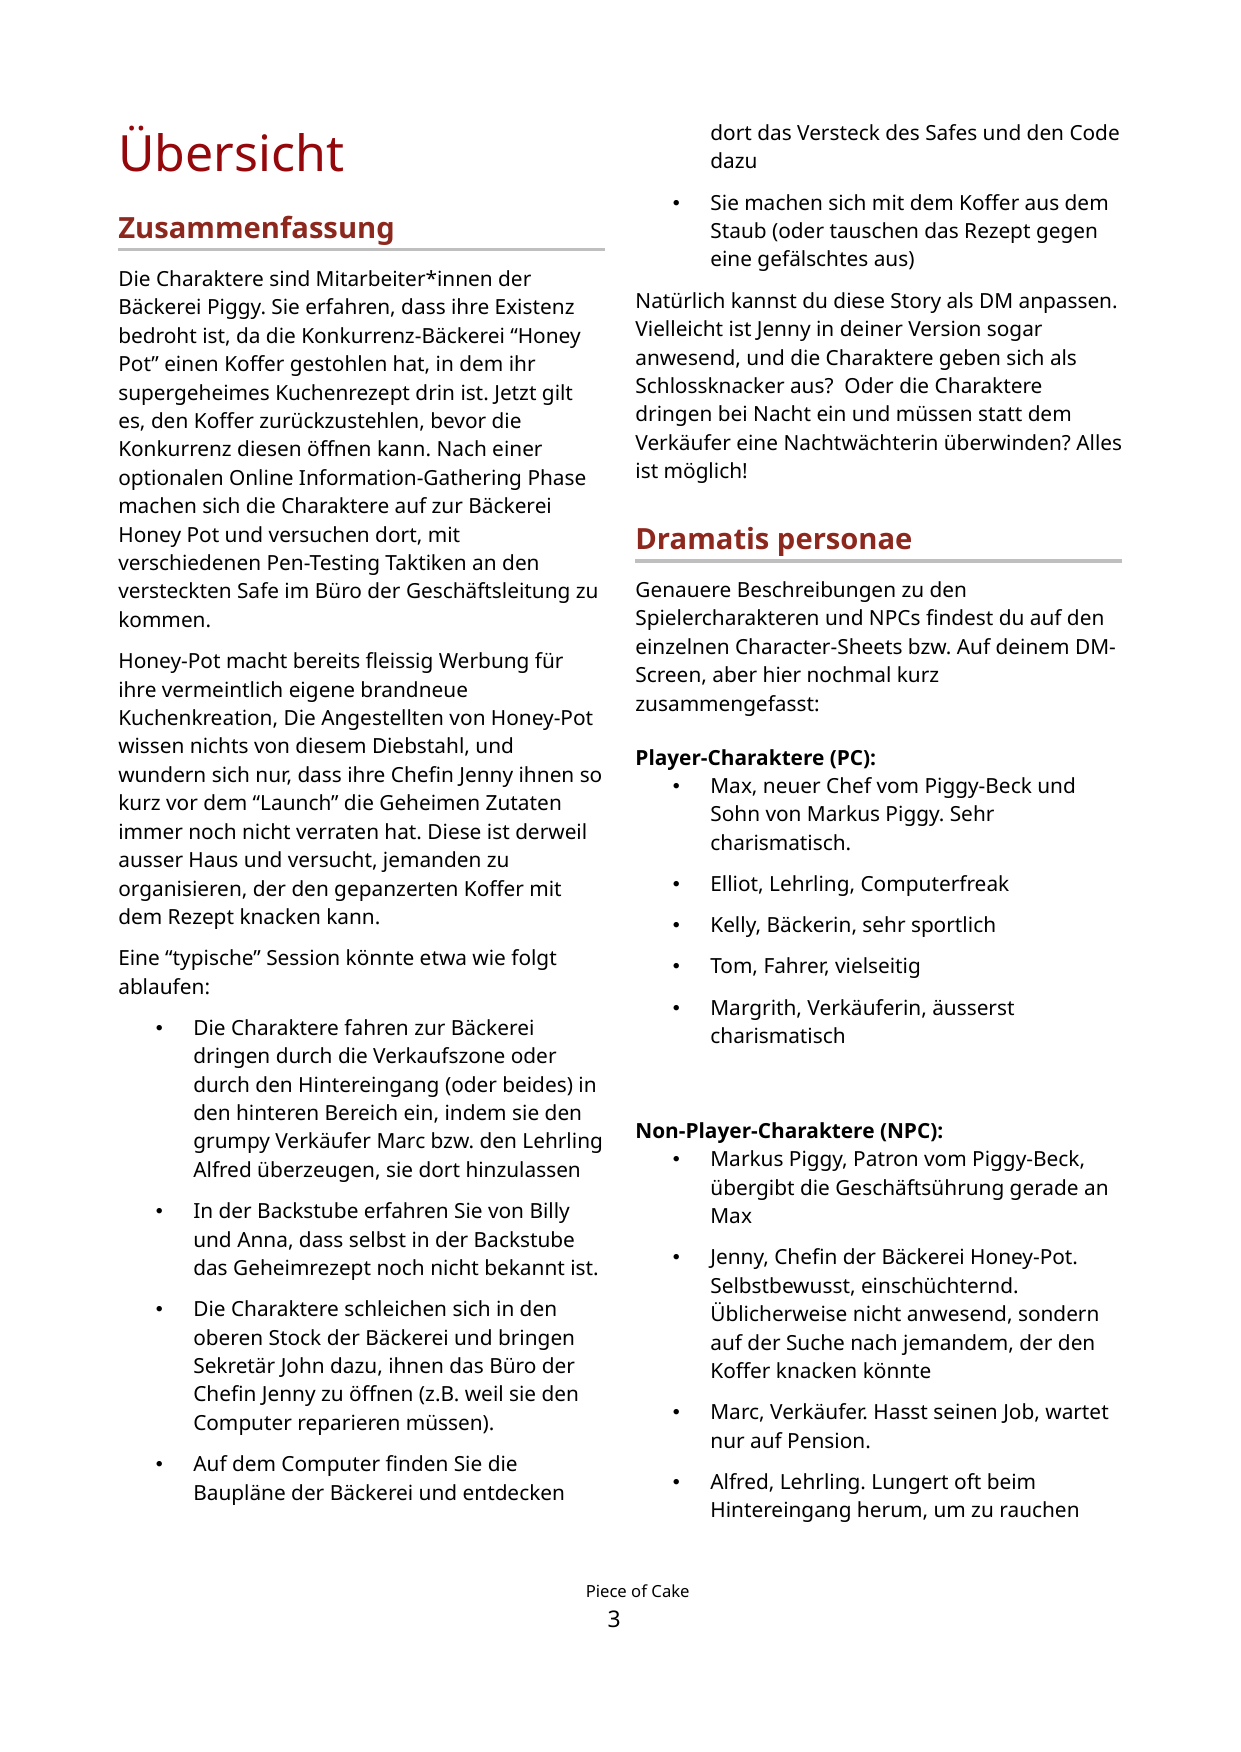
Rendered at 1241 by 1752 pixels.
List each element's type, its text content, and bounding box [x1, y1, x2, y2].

list Alfred, Lehrling. Lungert oft beim Hintereingang herum, um zu rauchen [673, 1467, 1122, 1524]
text Natürlich kannst du diese Story als DM anpassen. Vielleicht ist Jenny in deiner Version sogar anwesend, und die Charaktere geben sich als Schlossknacker aus? Oder die Charaktere dringen bei Nacht ein und müssen statt dem Verkäufer eine Nachtwächterin überwinden? Alles ist möglich! [635, 286, 1122, 485]
text Genauere Beschreibungen zu den Spielercharakteren und NPCs findest du auf den einzelnen Character-Sheets bzw. Auf deinem DM-Screen, aber hier nochmal kurz zusammengefasst: [635, 575, 1122, 717]
list Max, neuer Chef vom Piggy-Beck und Sohn von Markus Piggy. Sehr charismatisch. [673, 771, 1122, 856]
text Die Charaktere sind Mitarbeiter*innen der Bäckerei Piggy. Sie erfahren, dass ihre Existenz bedroht ist, da die Konkurrenz-Bäckerei “Honey Pot” einen Koffer gestohlen hat, in dem ihr supergeheimes Kuchenrezept drin ist. Jetzt gilt es, den Koffer zurückzustehlen, bevor die Konkurrenz diesen öffnen kann. Nach einer optionalen Online Information-Gathering Phase machen sich die Charaktere auf zur Bäckerei Honey Pot und versuchen dort, mit verschiedenen Pen-Testing Taktiken an den versteckten Safe im Büro der Geschäftsleitung zu kommen. [118, 264, 605, 633]
list In der Backstube erfahren Sie von Billy und Anna, dass selbst in der Backstube das Geheimrezept noch nicht bekannt ist. [156, 1196, 605, 1282]
list Die Charaktere schleichen sich in den oberen Stock der Bäckerei und bringen Sekretär John dazu, ihnen das Büro der Chefin Jenny zu öffnen (z.B. weil sie den Computer reparieren müssen). [156, 1294, 605, 1436]
list Elliot, Lehrling, Computerfreak [673, 869, 1122, 898]
list Jenny, Chefin der Bäckerei Honey-Pot. Selbstbewusst, einschüchternd. Üblicherweise nicht anwesend, sondern auf der Suche nach jemandem, der den Koffer knacken könnte [673, 1242, 1122, 1385]
list Auf dem Computer finden Sie die Baupläne der Bäckerei und entdecken [156, 1449, 605, 1506]
text Honey-Pot macht bereits fleissig Werbung für ihre vermeintlich eigene brandneue Kuchenkreation, Die Angestellten von Honey-Pot wissen nichts von diesem Diebstahl, und wundern sich nur, dass ihre Chefin Jenny ihnen so kurz vor dem “Launch” die Geheimen Zutaten immer noch nicht verraten hat. Diese ist derweil ausser Haus und versucht, jemanden zu organisieren, der den gepanzerten Koffer mit dem Rezept knacken kann. [118, 646, 605, 931]
list dort das Versteck des Safes und den Code dazu [673, 118, 1122, 175]
list Kelly, Bäckerin, sehr sportlich [673, 910, 1122, 939]
subtitle Dramatis personae [635, 518, 1122, 559]
text Player-Charaktere (PC): [635, 741, 1122, 771]
list Marc, Verkäufer. Hasst seinen Job, wartet nur auf Pension. [673, 1397, 1122, 1454]
text Non-Player-Charaktere (NPC): [635, 1114, 1122, 1144]
list Markus Piggy, Patron vom Piggy-Beck, übergibt die Geschäftsührung gerade an Max [673, 1144, 1122, 1230]
title Übersicht [118, 118, 605, 186]
list Die Charaktere fahren zur Bäckerei dringen durch die Verkaufszone oder durch den Hintereingang (oder beides) in den hinteren Bereich ein, indem sie den grumpy Verkäufer Marc bzw. den Lehrling Alfred überzeugen, sie dort hinzulassen [156, 1013, 605, 1183]
subtitle Zusammenfassung [118, 207, 605, 248]
list Margrith, Verkäuferin, äusserst charismatisch [673, 993, 1122, 1049]
list Tom, Fahrer, vielseitig [673, 951, 1122, 980]
list Sie machen sich mit dem Koffer aus dem Staub (oder tauschen das Rezept gegen eine gefälschtes aus) [673, 188, 1122, 273]
text Eine “typische” Session könnte etwa wie folgt ablaufen: [118, 943, 605, 1000]
